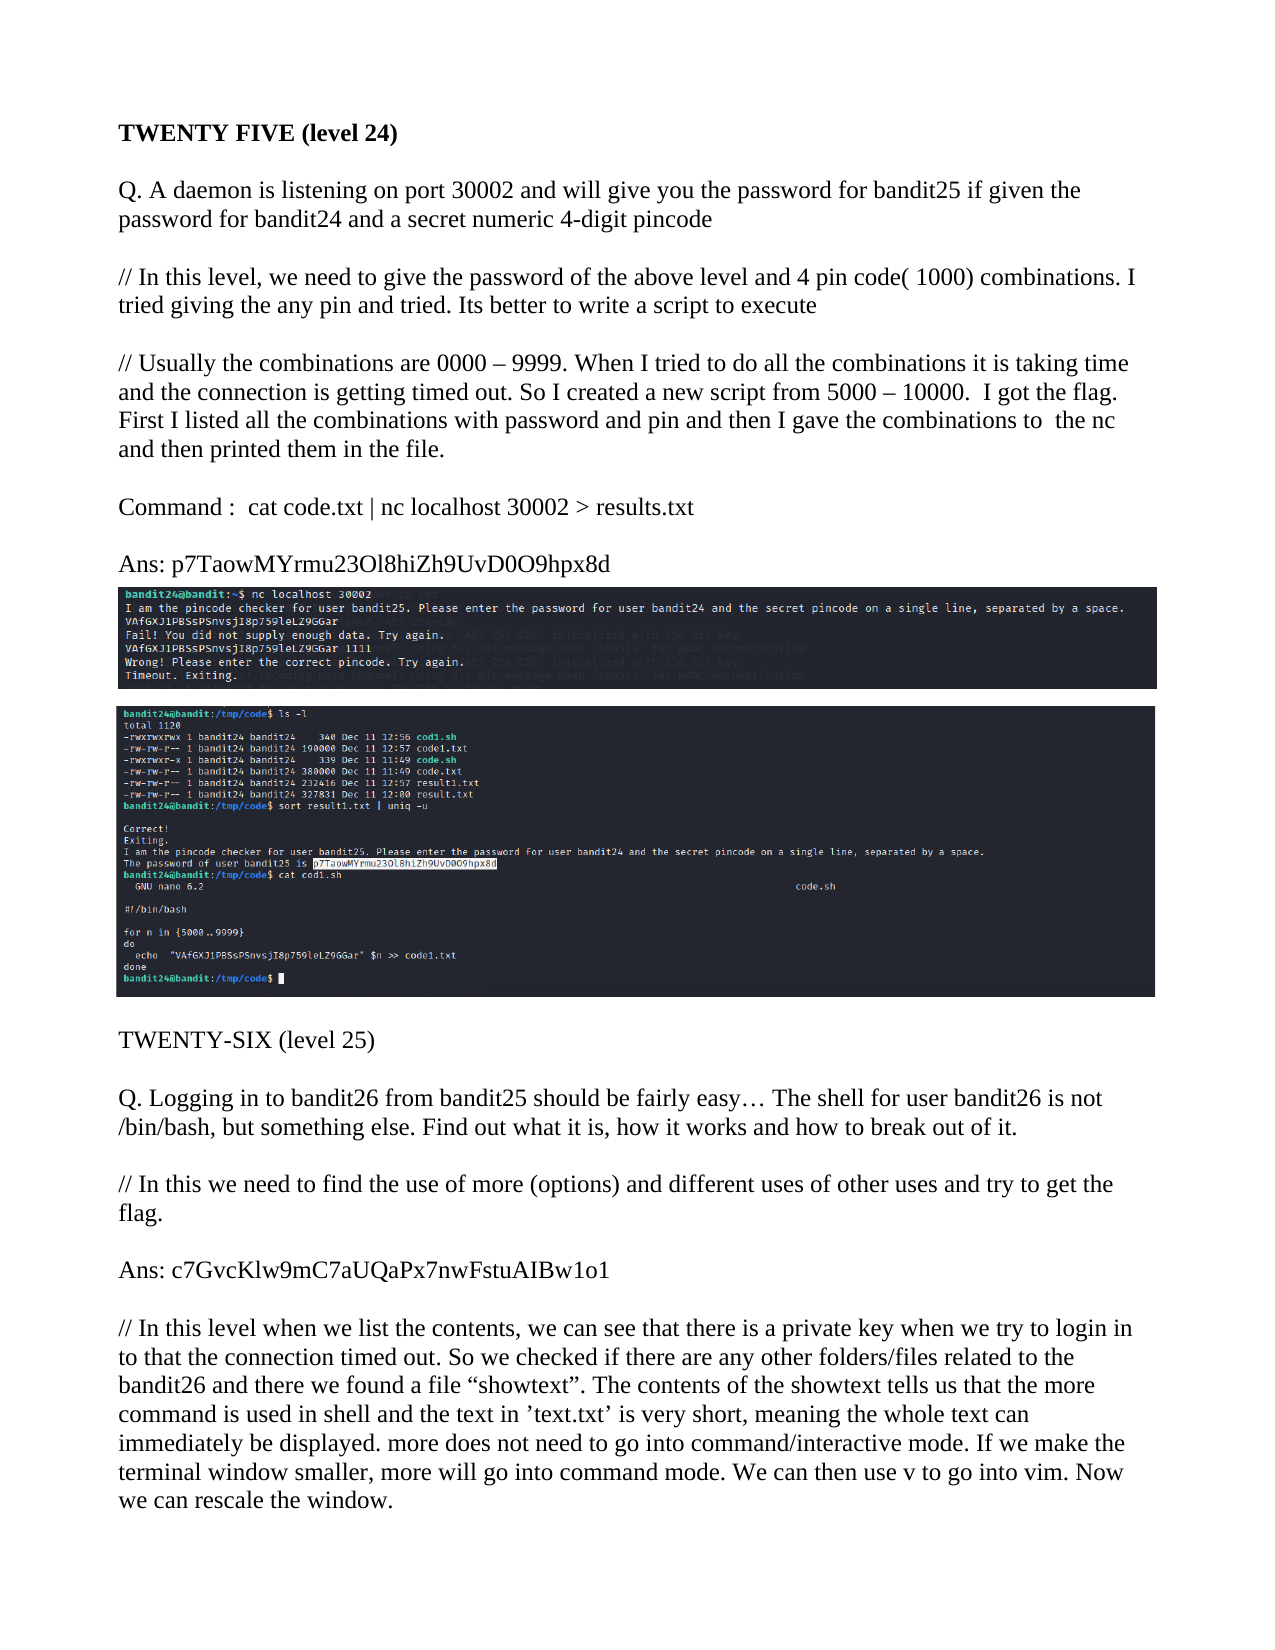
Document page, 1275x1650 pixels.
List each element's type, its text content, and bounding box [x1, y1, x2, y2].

text Q. A daemon is listening on port 30002 and will give you the password for bandit25 if given the password for bandit24 and a secret numeric 4-digit pincode [118, 176, 1157, 233]
text TWENTY FIVE (level 24) [118, 118, 1157, 147]
text // In this level when we list the contents, we can see that there is a private key when we try to login in to that the connection timed out. So we checked if there are any other folders/files related to the bandit26 and there we found a file “showtext”. The contents of the showtext tells us that the more command is used in shell and the text in ’text.txt’ is very short, meaning the whole text can immediately be displayed. more does not need to go into command/interactive mode. If we make the terminal window smaller, more will go into command mode. We can then use v to go into vim. Now we can rescale the window. [118, 1313, 1157, 1514]
text // In this we need to find the use of more (options) and different uses of other uses and try to get the flag. [118, 1169, 1157, 1227]
text Ans: p7TaowMYrmu23Ol8hiZh9UvD0O9hpx8d [118, 549, 1157, 578]
text Ans: c7GvcKlw9mC7aUQaPx7nwFstuAIBw1o1 [118, 1256, 1157, 1284]
text TWENTY-SIX (level 25) [118, 1026, 1157, 1054]
text Command : cat code.txt | nc localhost 30002 > results.txt [118, 492, 1157, 521]
picture [118, 587, 1157, 689]
text Q. Logging in to bandit26 from bandit25 should be fairly easy… The shell for user bandit26 is not /bin/bash, but something else. Find out what it is, how it works and how to break out of it. [118, 1083, 1157, 1141]
text // In this level, we need to give the password of the above level and 4 pin code( 1000) combinations. I tried giving the any pin and tried. Its better to write a script to execute [118, 262, 1157, 319]
text // Usually the combinations are 0000 – 9999. When I tried to do all the combinations it is taking time and the connection is getting timed out. So I created a new script from 5000 – 10000. I got the flag. [118, 348, 1157, 406]
picture [116, 706, 1156, 997]
text First I listed all the combinations with password and pin and then I gave the combinations to the nc and then printed them in the file. [118, 406, 1157, 463]
